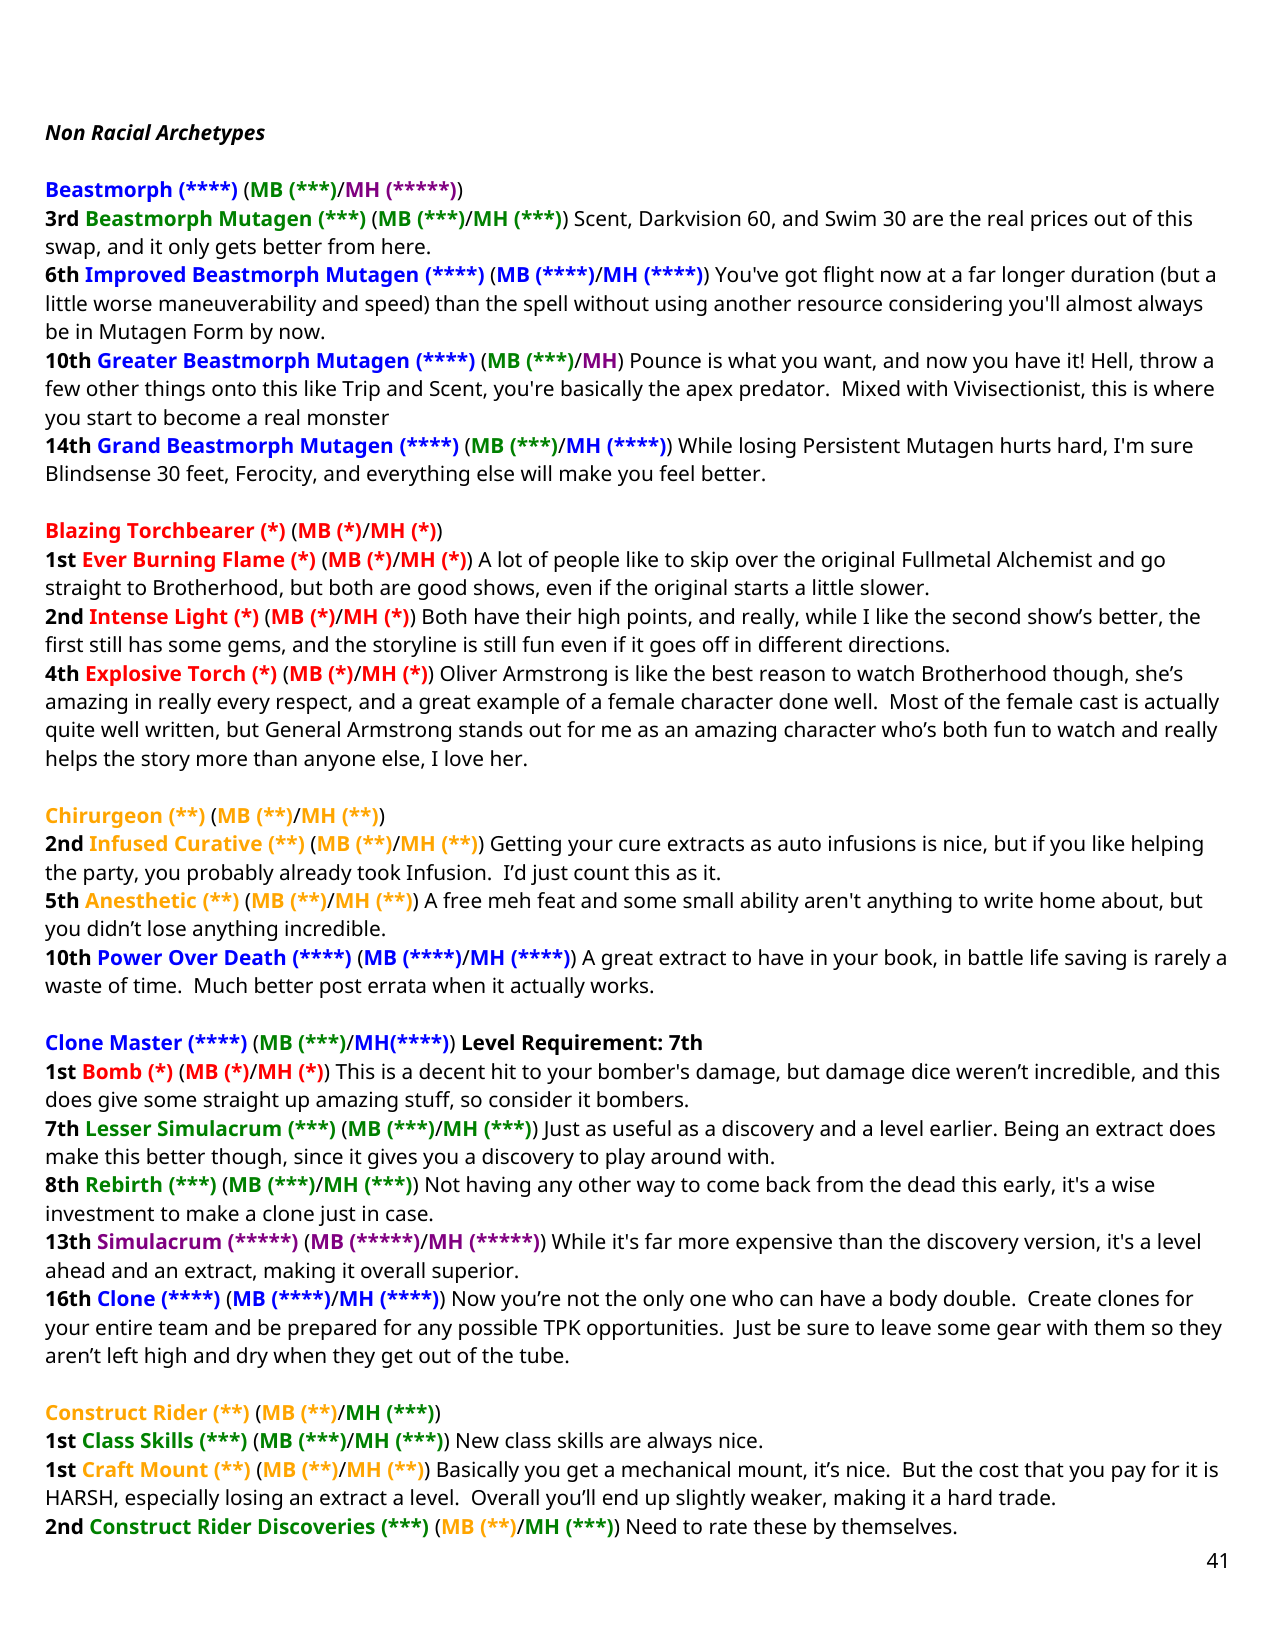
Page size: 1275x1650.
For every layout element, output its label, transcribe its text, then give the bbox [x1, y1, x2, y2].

text 1st Ever Burning Flame (*) (MB (*)/MH (*)) A lot of people like to skip over the original Fullmetal Alchemist and go straight to Brotherhood, but both are good shows, even if the original starts a little slower. [45, 545, 1230, 602]
text Construct Rider (**) (MB (**)/MH (***)) [45, 1398, 1230, 1426]
text Chirurgeon (**) (MB (**)/MH (**)) [45, 801, 1230, 829]
text 5th Anesthetic (**) (MB (**)/MH (**)) A free meh feat and some small ability aren't anything to write home about, but you didn’t lose anything incredible. [45, 886, 1230, 943]
text Blazing Torchbearer (*) (MB (*)/MH (*)) [45, 516, 1230, 545]
text Clone Master (****) (MB (***)/MH(****)) Level Requirement: 7th [45, 1028, 1230, 1057]
text 2nd Infused Curative (**) (MB (**)/MH (**)) Getting your cure extracts as auto infusions is nice, but if you like helping the party, you probably already took Infusion. I’d just count this as it. [45, 829, 1230, 886]
text 1st Craft Mount (**) (MB (**)/MH (**)) Basically you get a mechanical mount, it’s nice. But the cost that you pay for it is HARSH, especially losing an extract a level. Overall you’ll end up slightly weaker, making it a hard trade. [45, 1455, 1230, 1512]
text 14th Grand Beastmorph Mutagen (****) (MB (***)/MH (****)) While losing Persistent Mutagen hurts hard, I'm sure Blindsense 30 feet, Ferocity, and everything else will make you feel better. [45, 431, 1230, 488]
text 1st Bomb (*) (MB (*)/MH (*)) This is a decent hit to your bomber's damage, but damage dice weren’t incredible, and this does give some straight up amazing stuff, so consider it bombers. [45, 1057, 1230, 1114]
text 2nd Construct Rider Discoveries (***) (MB (**)/MH (***)) Need to rate these by themselves. [45, 1512, 1230, 1540]
text 8th Rebirth (***) (MB (***)/MH (***)) Not having any other way to come back from the dead this early, it's a wise investment to make a clone just in case. [45, 1171, 1230, 1227]
text Non Racial Archetypes [45, 118, 1230, 147]
text 10th Greater Beastmorph Mutagen (****) (MB (***)/MH) Pounce is what you want, and now you have it! Hell, throw a few other things onto this like Trip and Scent, you're basically the apex predator. Mixed with Vivisectionist, this is where you start to become a real monster [45, 346, 1230, 431]
text 3rd Beastmorph Mutagen (***) (MB (***)/MH (***)) Scent, Darkvision 60, and Swim 30 are the real prices out of this swap, and it only gets better from here. [45, 204, 1230, 261]
text Beastmorph (****) (MB (***)/MH (*****)) [45, 175, 1230, 204]
text 7th Lesser Simulacrum (***) (MB (***)/MH (***)) Just as useful as a discovery and a level earlier. Being an extract does make this better though, since it gives you a discovery to play around with. [45, 1114, 1230, 1171]
text 4th Explosive Torch (*) (MB (*)/MH (*)) Oliver Armstrong is like the best reason to watch Brotherhood though, she’s amazing in really every respect, and a great example of a female character done well. Most of the female cast is actually quite well written, but General Armstrong stands out for me as an amazing character who’s both fun to watch and really helps the story more than anyone else, I love her. [45, 659, 1230, 772]
text 16th Clone (****) (MB (****)/MH (****)) Now you’re not the only one who can have a body double. Create clones for your entire team and be prepared for any possible TPK opportunities. Just be sure to leave some gear with them so they aren’t left high and dry when they get out of the tube. [45, 1284, 1230, 1369]
text 10th Power Over Death (****) (MB (****)/MH (****)) A great extract to have in your book, in battle life saving is rarely a waste of time. Much better post errata when it actually works. [45, 943, 1230, 1000]
text 2nd Intense Light (*) (MB (*)/MH (*)) Both have their high points, and really, while I like the second show’s better, the first still has some gems, and the storyline is still fun even if it goes off in different directions. [45, 602, 1230, 659]
text 6th Improved Beastmorph Mutagen (****) (MB (****)/MH (****)) You've got flight now at a far longer duration (but a little worse maneuverability and speed) than the spell without using another resource considering you'll almost always be in Mutagen Form by now. [45, 261, 1230, 346]
text 13th Simulacrum (*****) (MB (*****)/MH (*****)) While it's far more expensive than the discovery version, it's a level ahead and an extract, making it overall superior. [45, 1227, 1230, 1284]
text 1st Class Skills (***) (MB (***)/MH (***)) New class skills are always nice. [45, 1426, 1230, 1455]
